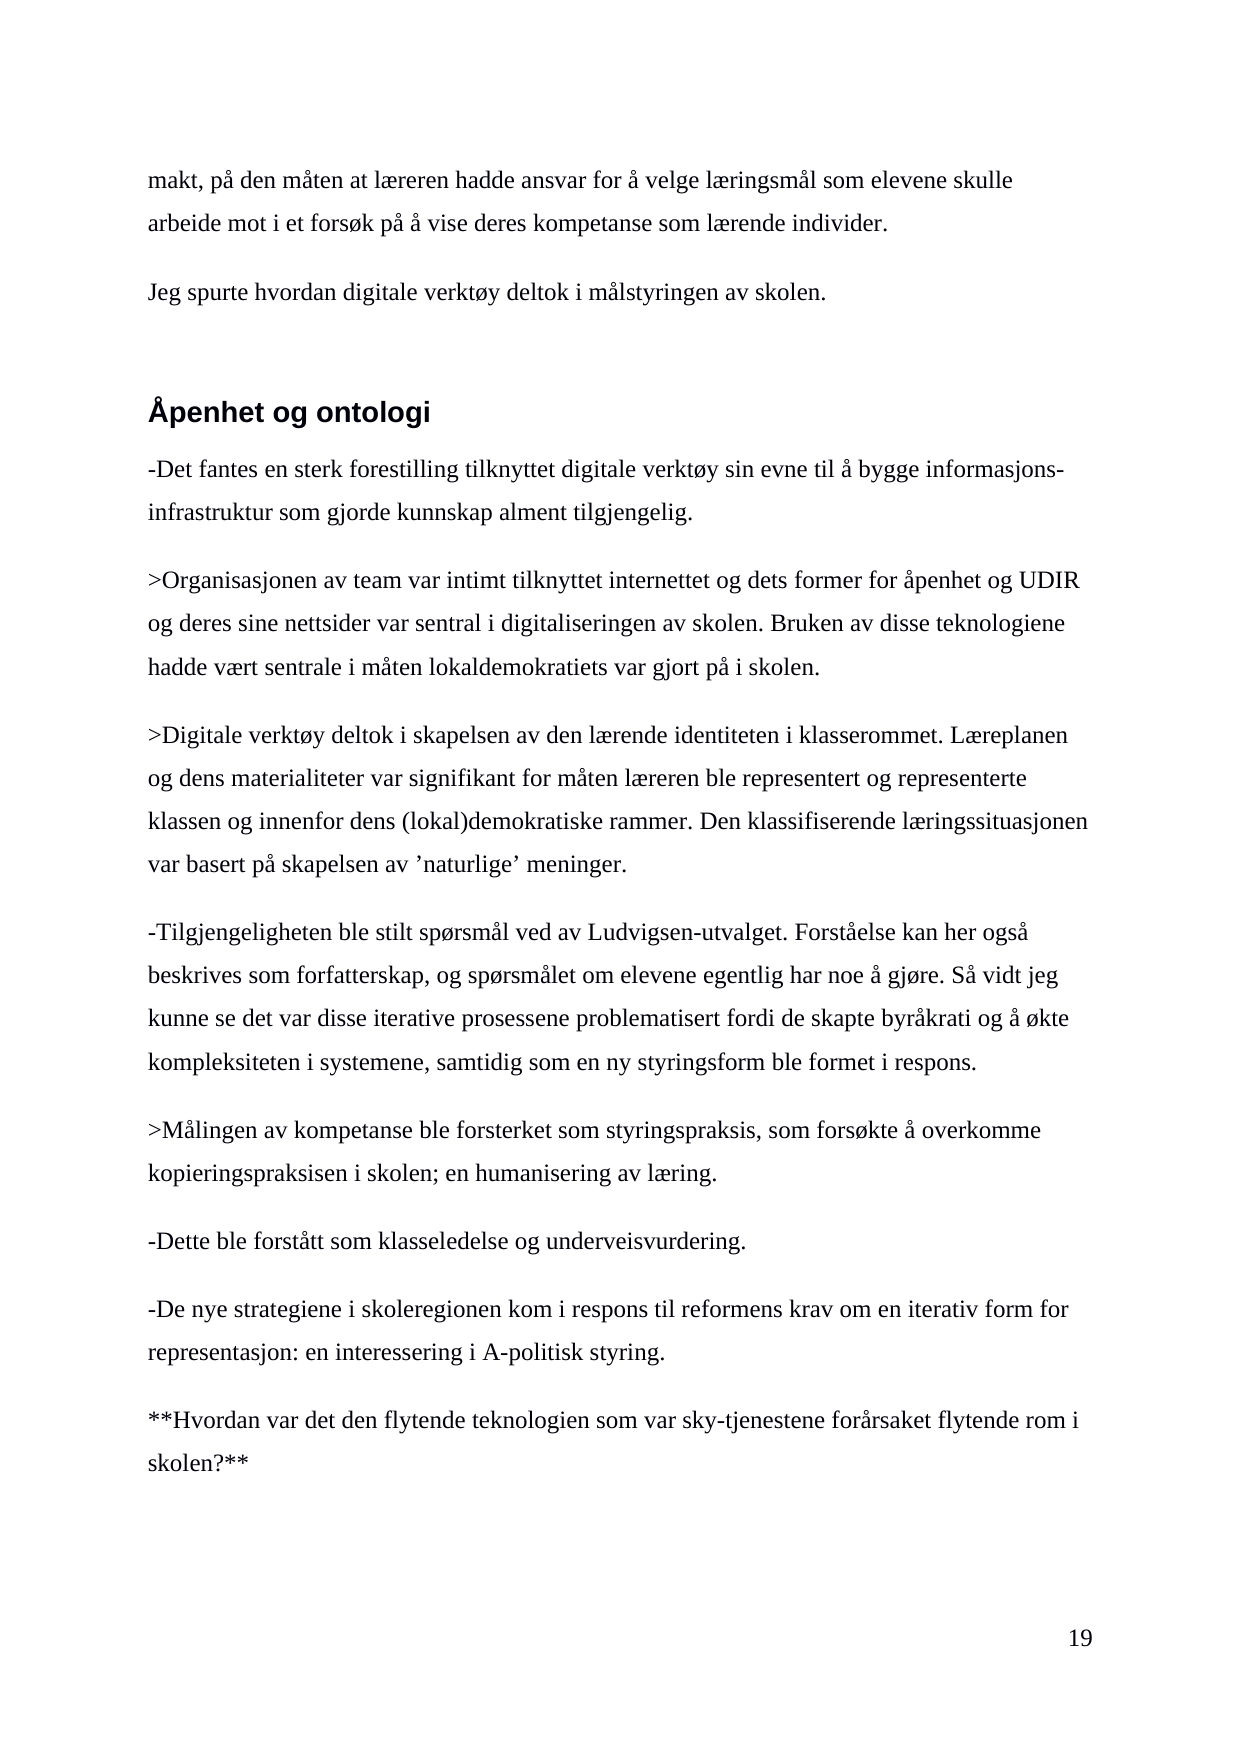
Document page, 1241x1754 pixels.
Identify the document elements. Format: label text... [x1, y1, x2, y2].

text >Digitale verktøy deltok i skapelsen av den lærende identiteten i klasserommet. Læreplanen og dens materialiteter var signifikant for måten læreren ble representert og representerte klassen og innenfor dens (lokal)demokratiske rammer. Den klassifiserende læringssituasjonen var basert på skapelsen av ’naturlige’ meninger. [148, 720, 1092, 878]
text >Organisasjonen av team var intimt tilknyttet internettet og dets former for åpenhet og UDIR og deres sine nettsider var sentral i digitaliseringen av skolen. Bruken av disse teknologiene hadde vært sentrale i måten lokaldemokratiets var gjort på i skolen. [148, 565, 1092, 680]
text **Hvordan var det den flytende teknologien som var sky-tjenestene forårsaket flytende rom i skolen?** [148, 1405, 1092, 1477]
text -De nye strategiene i skoleregionen kom i respons til reformens krav om en iterativ form for representasjon: en interessering i A-politisk styring. [148, 1294, 1092, 1366]
text -Dette ble forstått som klasseledelse og underveisvurdering. [148, 1226, 1092, 1255]
text Jeg spurte hvordan digitale verktøy deltok i målstyringen av skolen. [148, 277, 1092, 305]
subtitle Åpenhet og ontologi [148, 395, 1092, 428]
text makt, på den måten at læreren hadde ansvar for å velge læringsmål som elevene skulle arbeide mot i et forsøk på å vise deres kompetanse som lærende individer. [148, 165, 1092, 237]
text -Det fantes en sterk forestilling tilknyttet digitale verktøy sin evne til å bygge informasjons-infrastruktur som gjorde kunnskap alment tilgjengelig. [148, 454, 1092, 526]
text -Tilgjengeligheten ble stilt spørsmål ved av Ludvigsen-utvalget. Forståelse kan her også beskrives som forfatterskap, og spørsmålet om elevene egentlig har noe å gjøre. Så vidt jeg kunne se det var disse iterative prosessene problematisert fordi de skapte byråkrati og å økte kompleksiteten i systemene, samtidig som en ny styringsform ble formet i respons. [148, 917, 1092, 1075]
text >Målingen av kompetanse ble forsterket som styringspraksis, som forsøkte å overkomme kopieringspraksisen i skolen; en humanisering av læring. [148, 1115, 1092, 1187]
